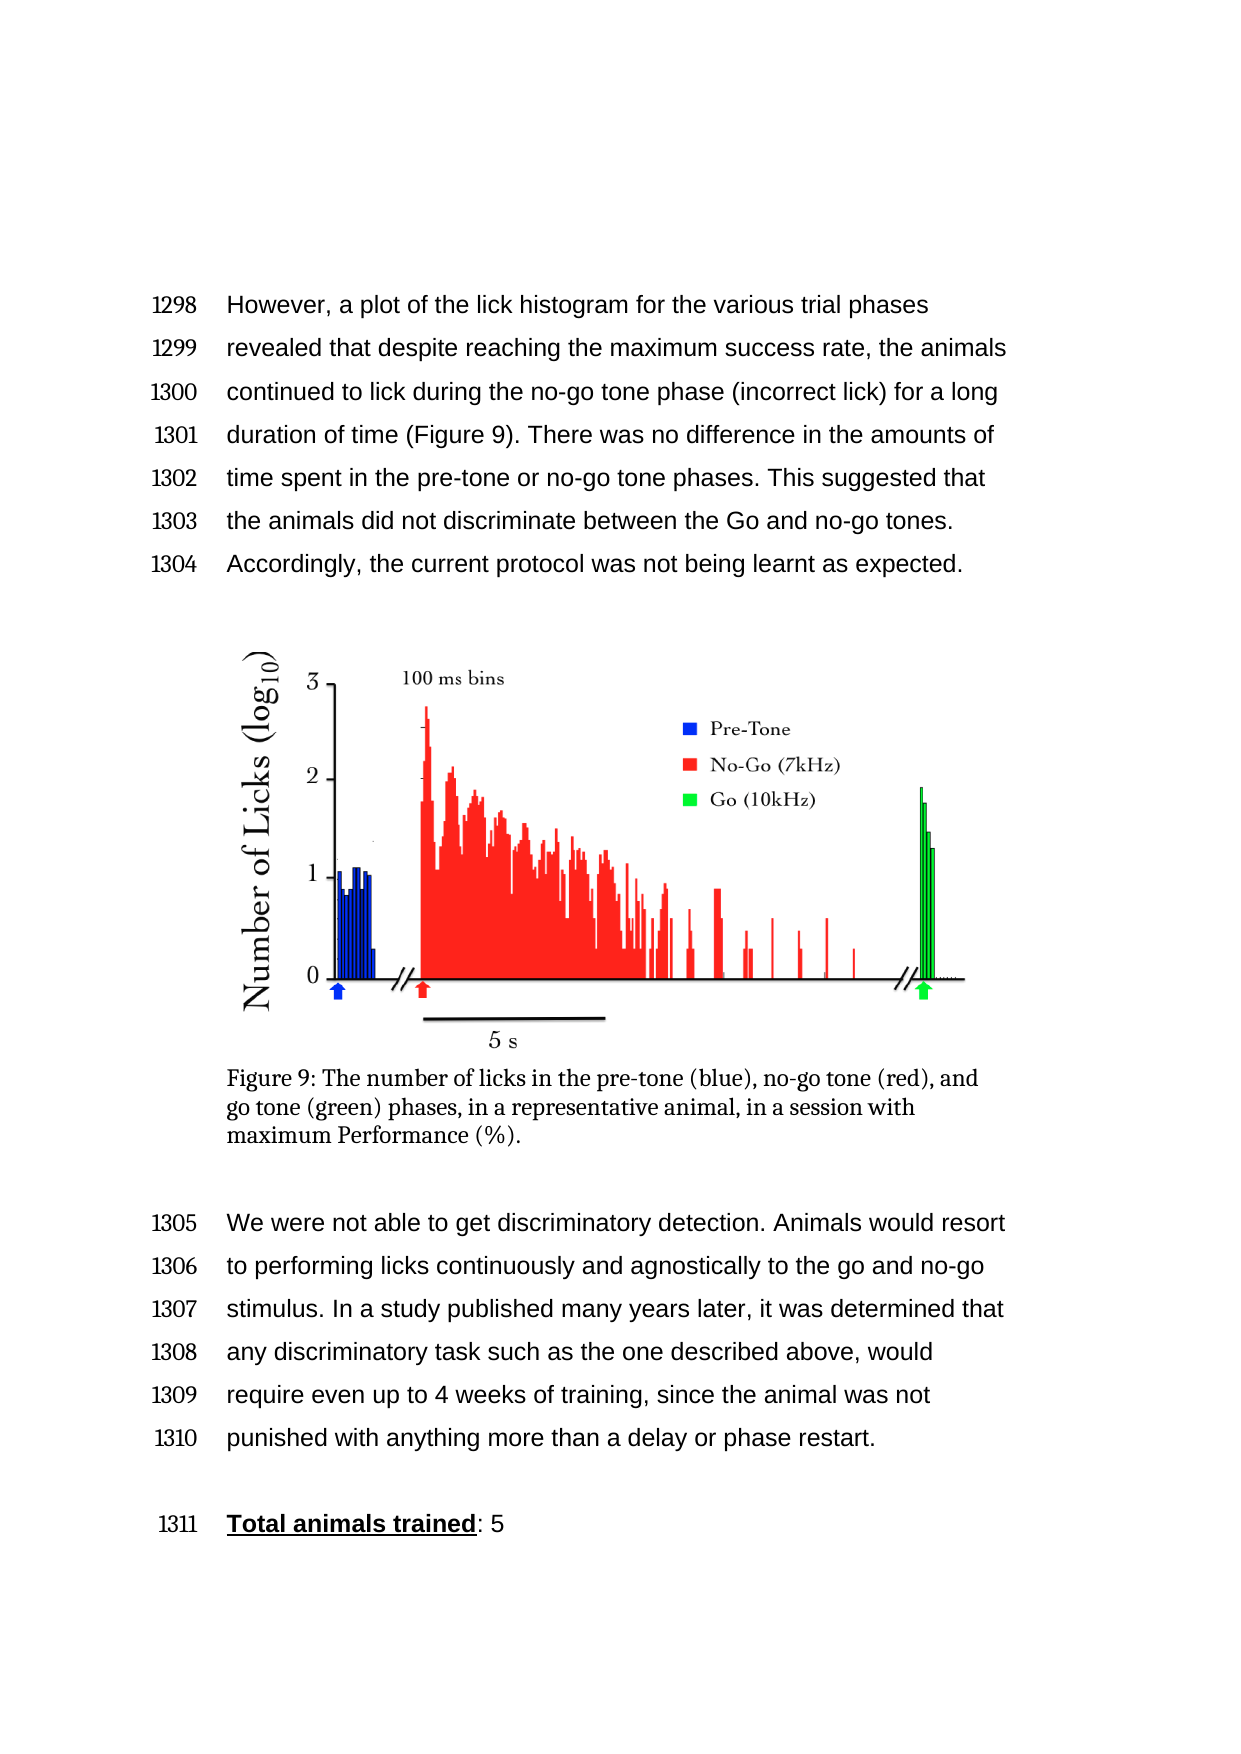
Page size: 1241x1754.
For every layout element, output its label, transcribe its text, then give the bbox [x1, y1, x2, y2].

text We were not able to get discriminatory detection. Animals would resort to performing licks continuously and agnostically to the go and no-go stimulus. In a study published many years later, it was determined that any discriminatory task such as the one described above, would require even up to 4 weeks of training, since the animal was not punished with anything more than a delay or phase restart. [226, 1208, 1014, 1452]
text Total animals trained: 5 [226, 1509, 1014, 1538]
text However, a plot of the lick histogram for the various trial phases revealed that despite reaching the maximum success rate, the animals continued to lick during the no-go tone phase (incorrect lick) for a long duration of time (Figure 9). There was no difference in the amounts of time spent in the pre-tone or no-go tone phases. This suggested that the animals did not discriminate between the Go and no-go tones. Accordingly, the current protocol was not being learnt as expected. [226, 290, 1014, 578]
picture [226, 647, 981, 1052]
text Figure 9: The number of licks in the pre-tone (blue), no-go tone (red), and go tone (green) phases, in a representative animal, in a session with maximum Performance (%). [226, 1052, 980, 1150]
